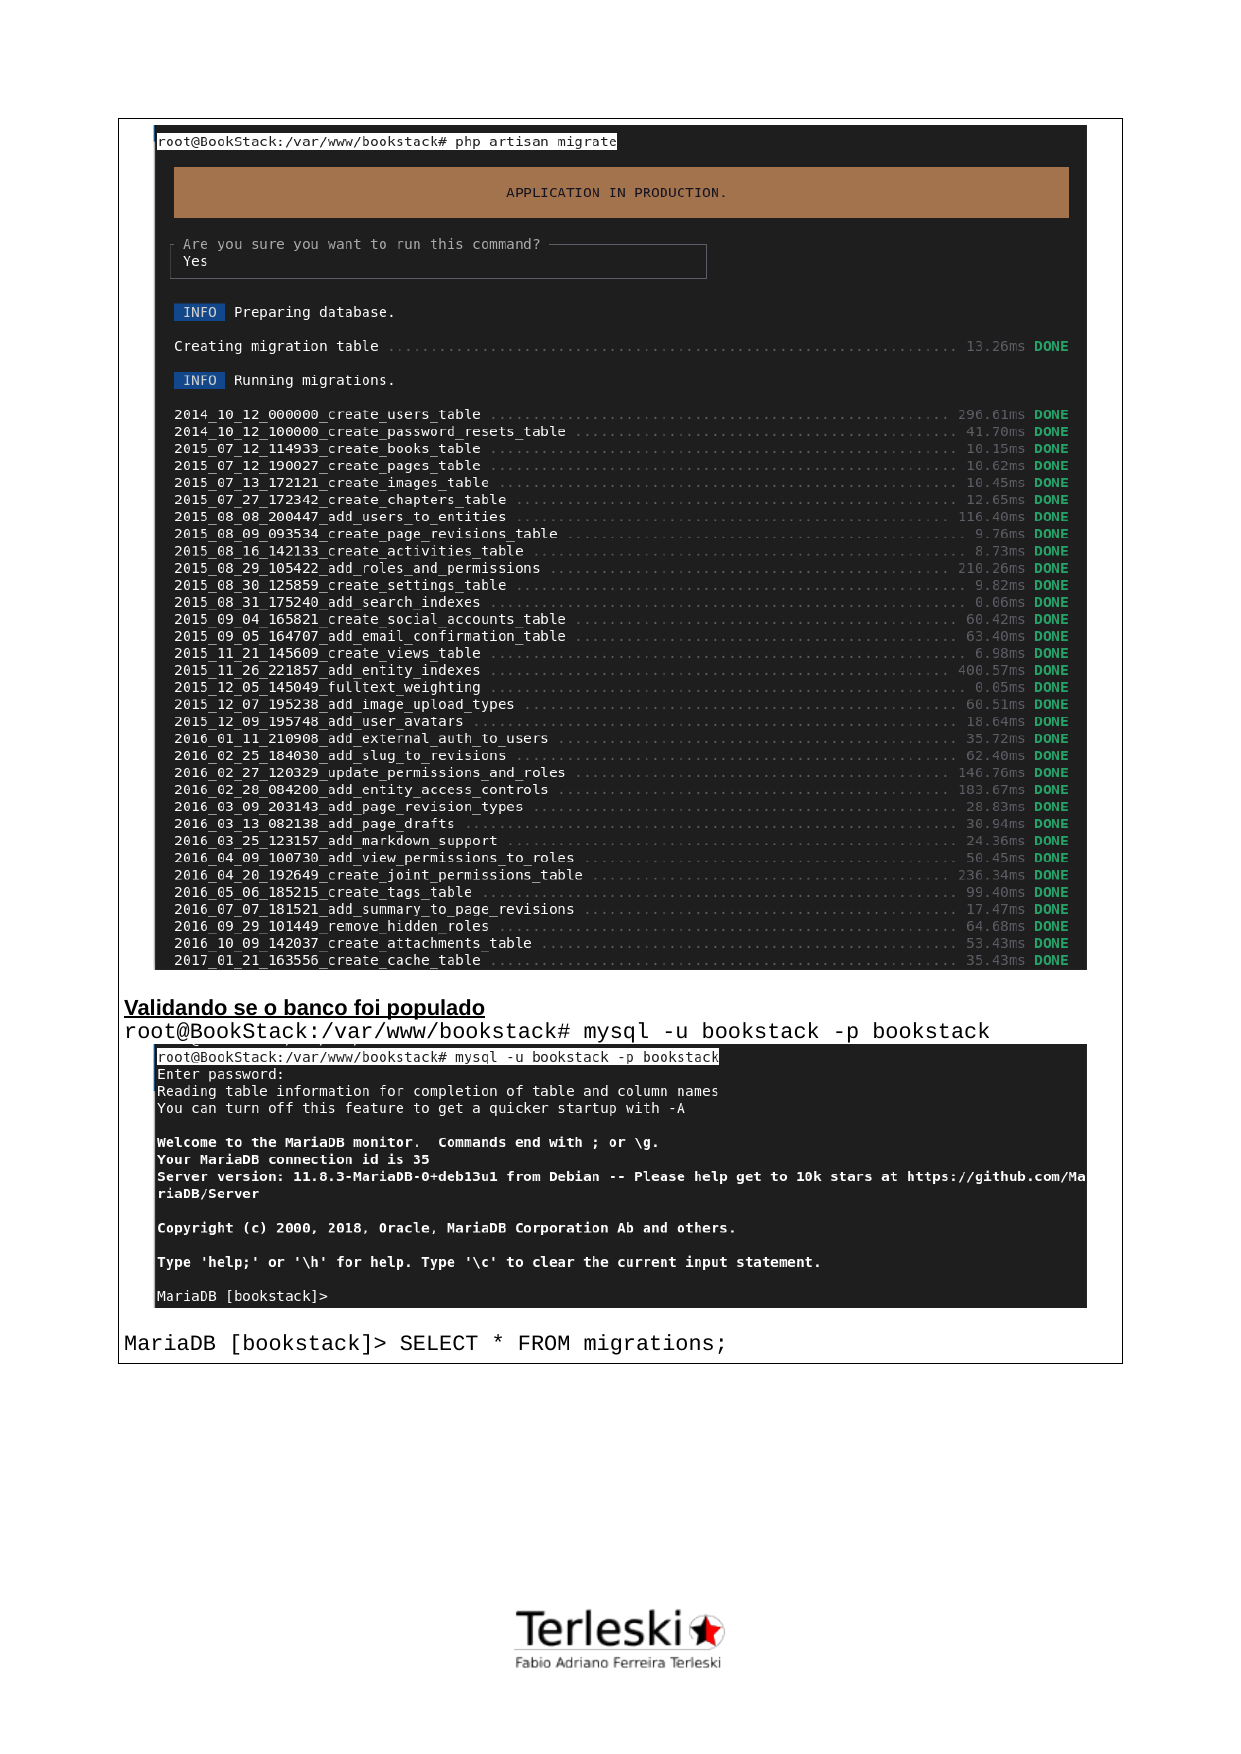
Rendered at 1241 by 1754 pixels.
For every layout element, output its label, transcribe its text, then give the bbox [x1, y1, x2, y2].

picture [153, 1044, 1087, 1308]
picture [153, 125, 1087, 970]
picture [513, 1607, 727, 1673]
table_header Validando se o banco foi populado root@BookStack:/var/www/bookstack# mysql -u bookstack -p bookstack MariaDB [bookstack]> SELECT * FROM migrations; [119, 119, 1122, 1363]
